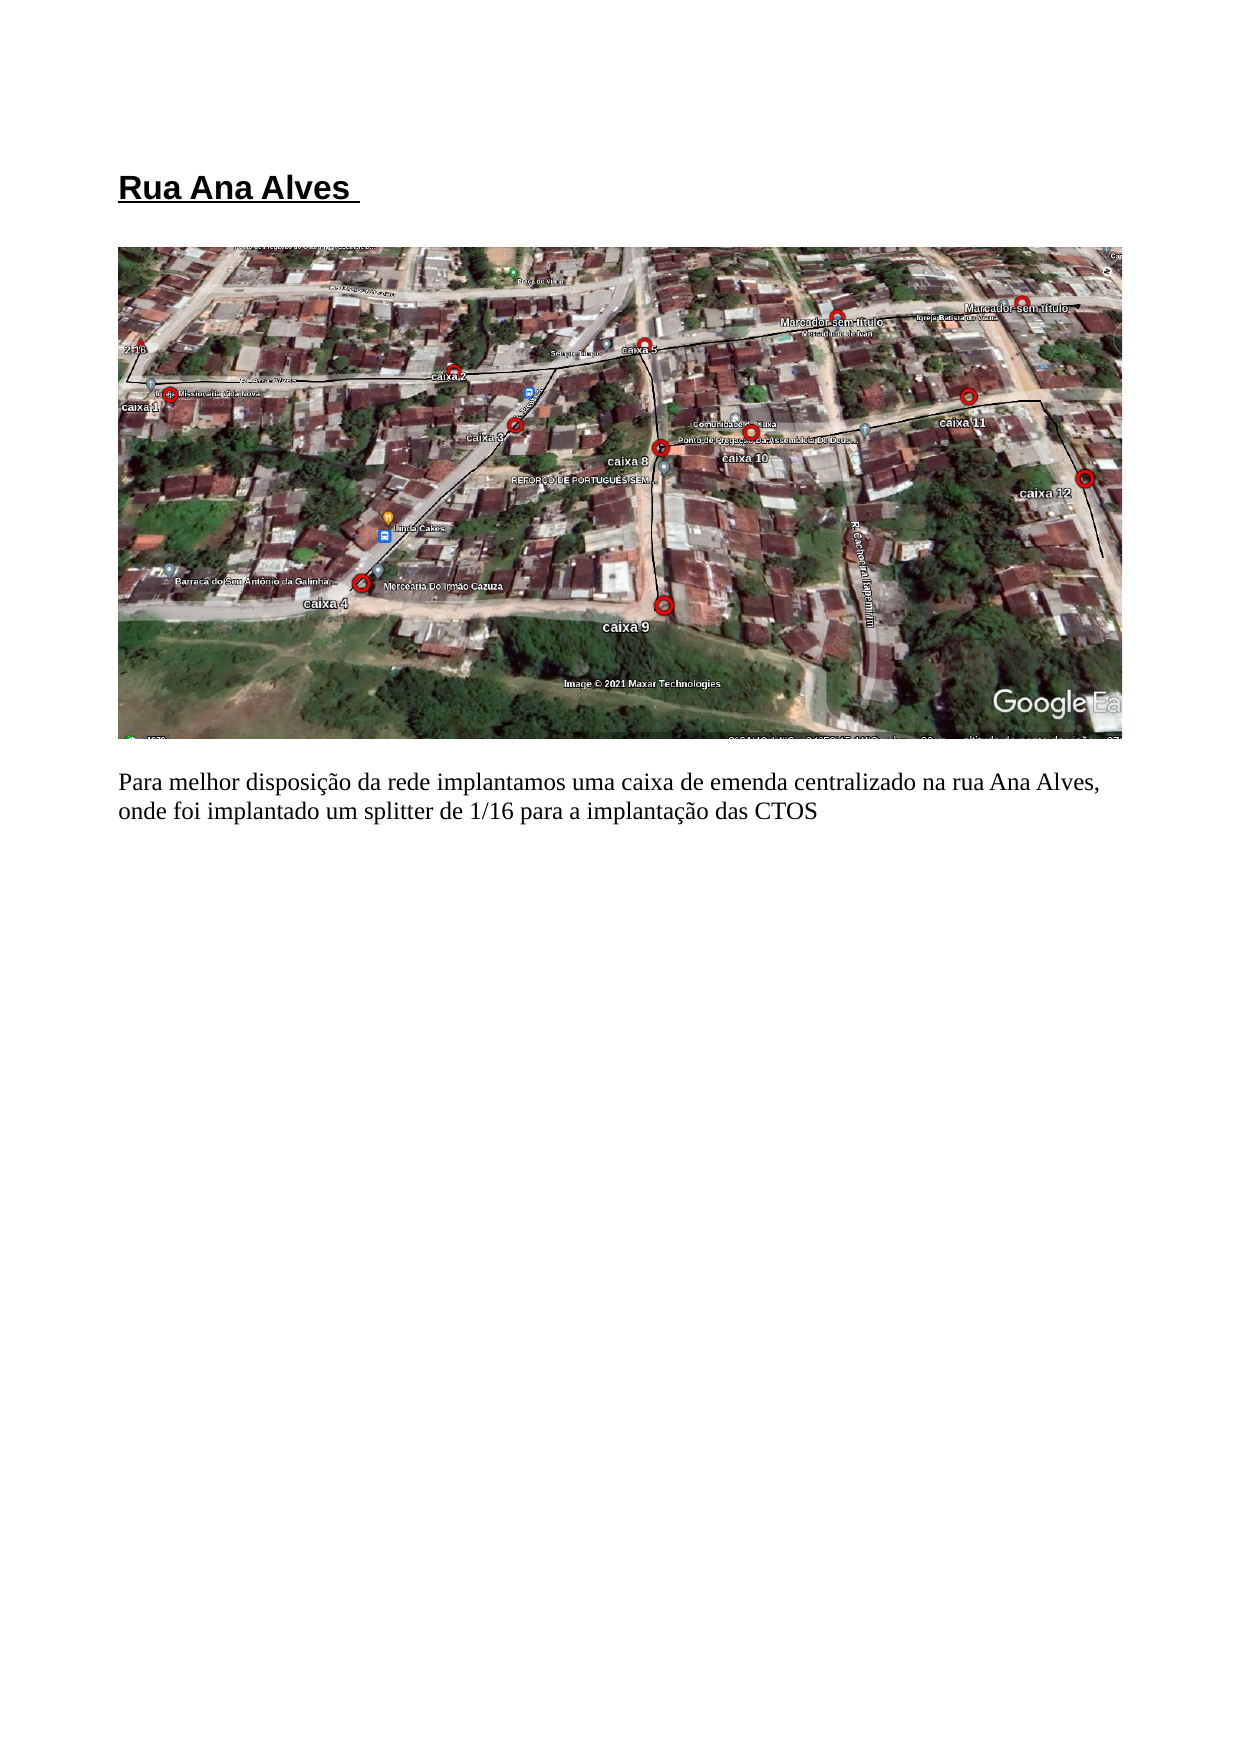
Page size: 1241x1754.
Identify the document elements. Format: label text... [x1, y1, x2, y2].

subtitle Rua Ana Alves [118, 168, 1122, 206]
text Para melhor disposição da rede implantamos uma caixa de emenda centralizado na rua Ana Alves, onde foi implantado um splitter de 1/16 para a implantação das CTOS [118, 767, 1122, 825]
picture [118, 247, 1123, 739]
